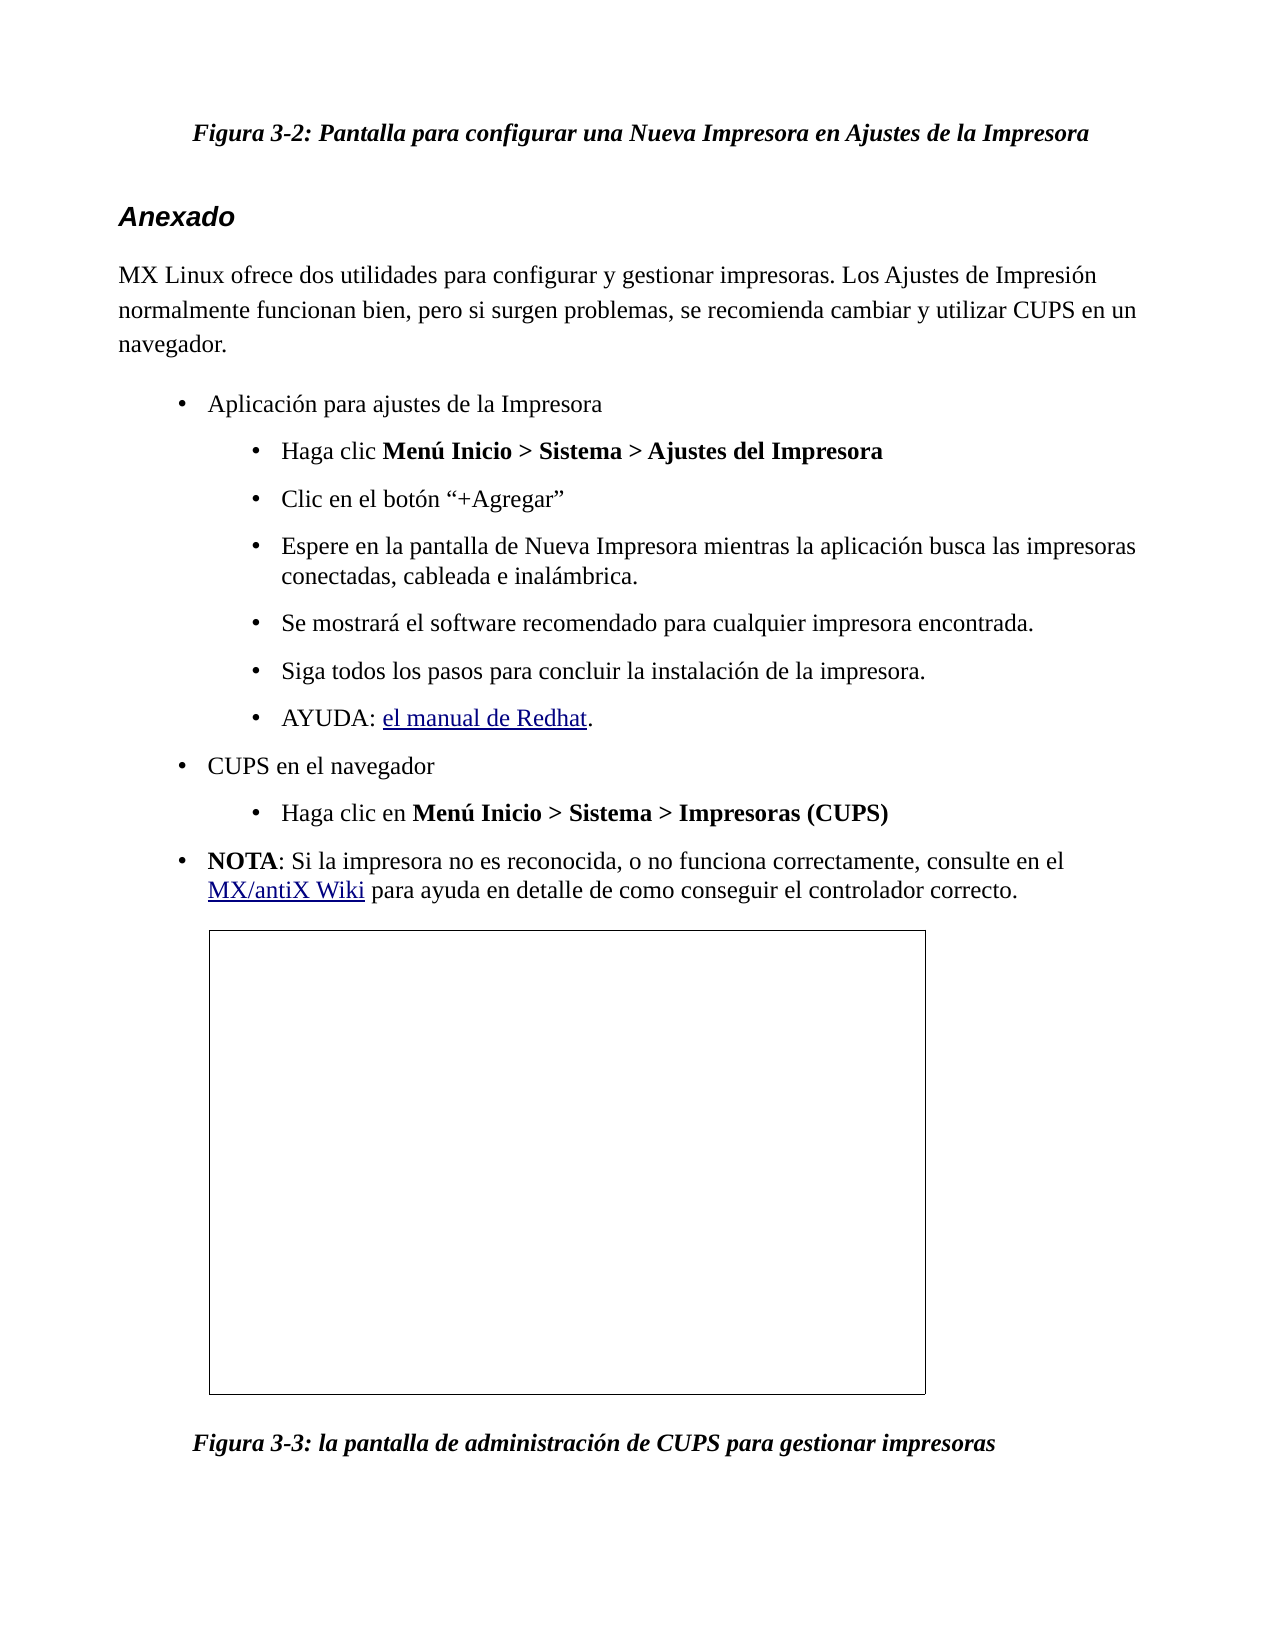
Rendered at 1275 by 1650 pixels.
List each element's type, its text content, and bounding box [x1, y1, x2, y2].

list Se mostrará el software recomendado para cualquier impresora encontrada. [252, 608, 1141, 637]
text MX Linux ofrece dos utilidades para configurar y gestionar impresoras. Los Ajustes de Impresión normalmente funcionan bien, pero si surgen problemas, se recomienda cambiar y utilizar CUPS en un navegador. [118, 261, 1157, 358]
list CUPS en el navegador [178, 751, 1141, 779]
list Haga clic Menú Inicio > Sistema > Ajustes del Impresora [252, 436, 1141, 465]
list Haga clic en Menú Inicio > Sistema > Impresoras (CUPS) [252, 798, 1141, 827]
subtitle Anexado [118, 201, 1157, 232]
list AYUDA: el manual de Redhat. [252, 703, 1141, 732]
list Siga todos los pasos para concluir la instalación de la impresora. [252, 656, 1141, 684]
list NOTA: Si la impresora no es reconocida, o no funciona correctamente, consulte en el MX/antiX Wiki para ayuda en detalle de como conseguir el controlador correcto. [178, 846, 1141, 904]
list Clic en el botón “+Agregar” [252, 484, 1141, 512]
list Aplicación para ajustes de la Impresora [178, 389, 1141, 417]
text Figura 3-3: la pantalla de administración de CUPS para gestionar impresoras [118, 1428, 1157, 1457]
list Espere en la pantalla de Nueva Impresora mientras la aplicación busca las impresoras conectadas, cableada e inalámbrica. [252, 531, 1141, 589]
text Figura 3-2: Pantalla para configurar una Nueva Impresora en Ajustes de la Impresora [118, 118, 1157, 176]
